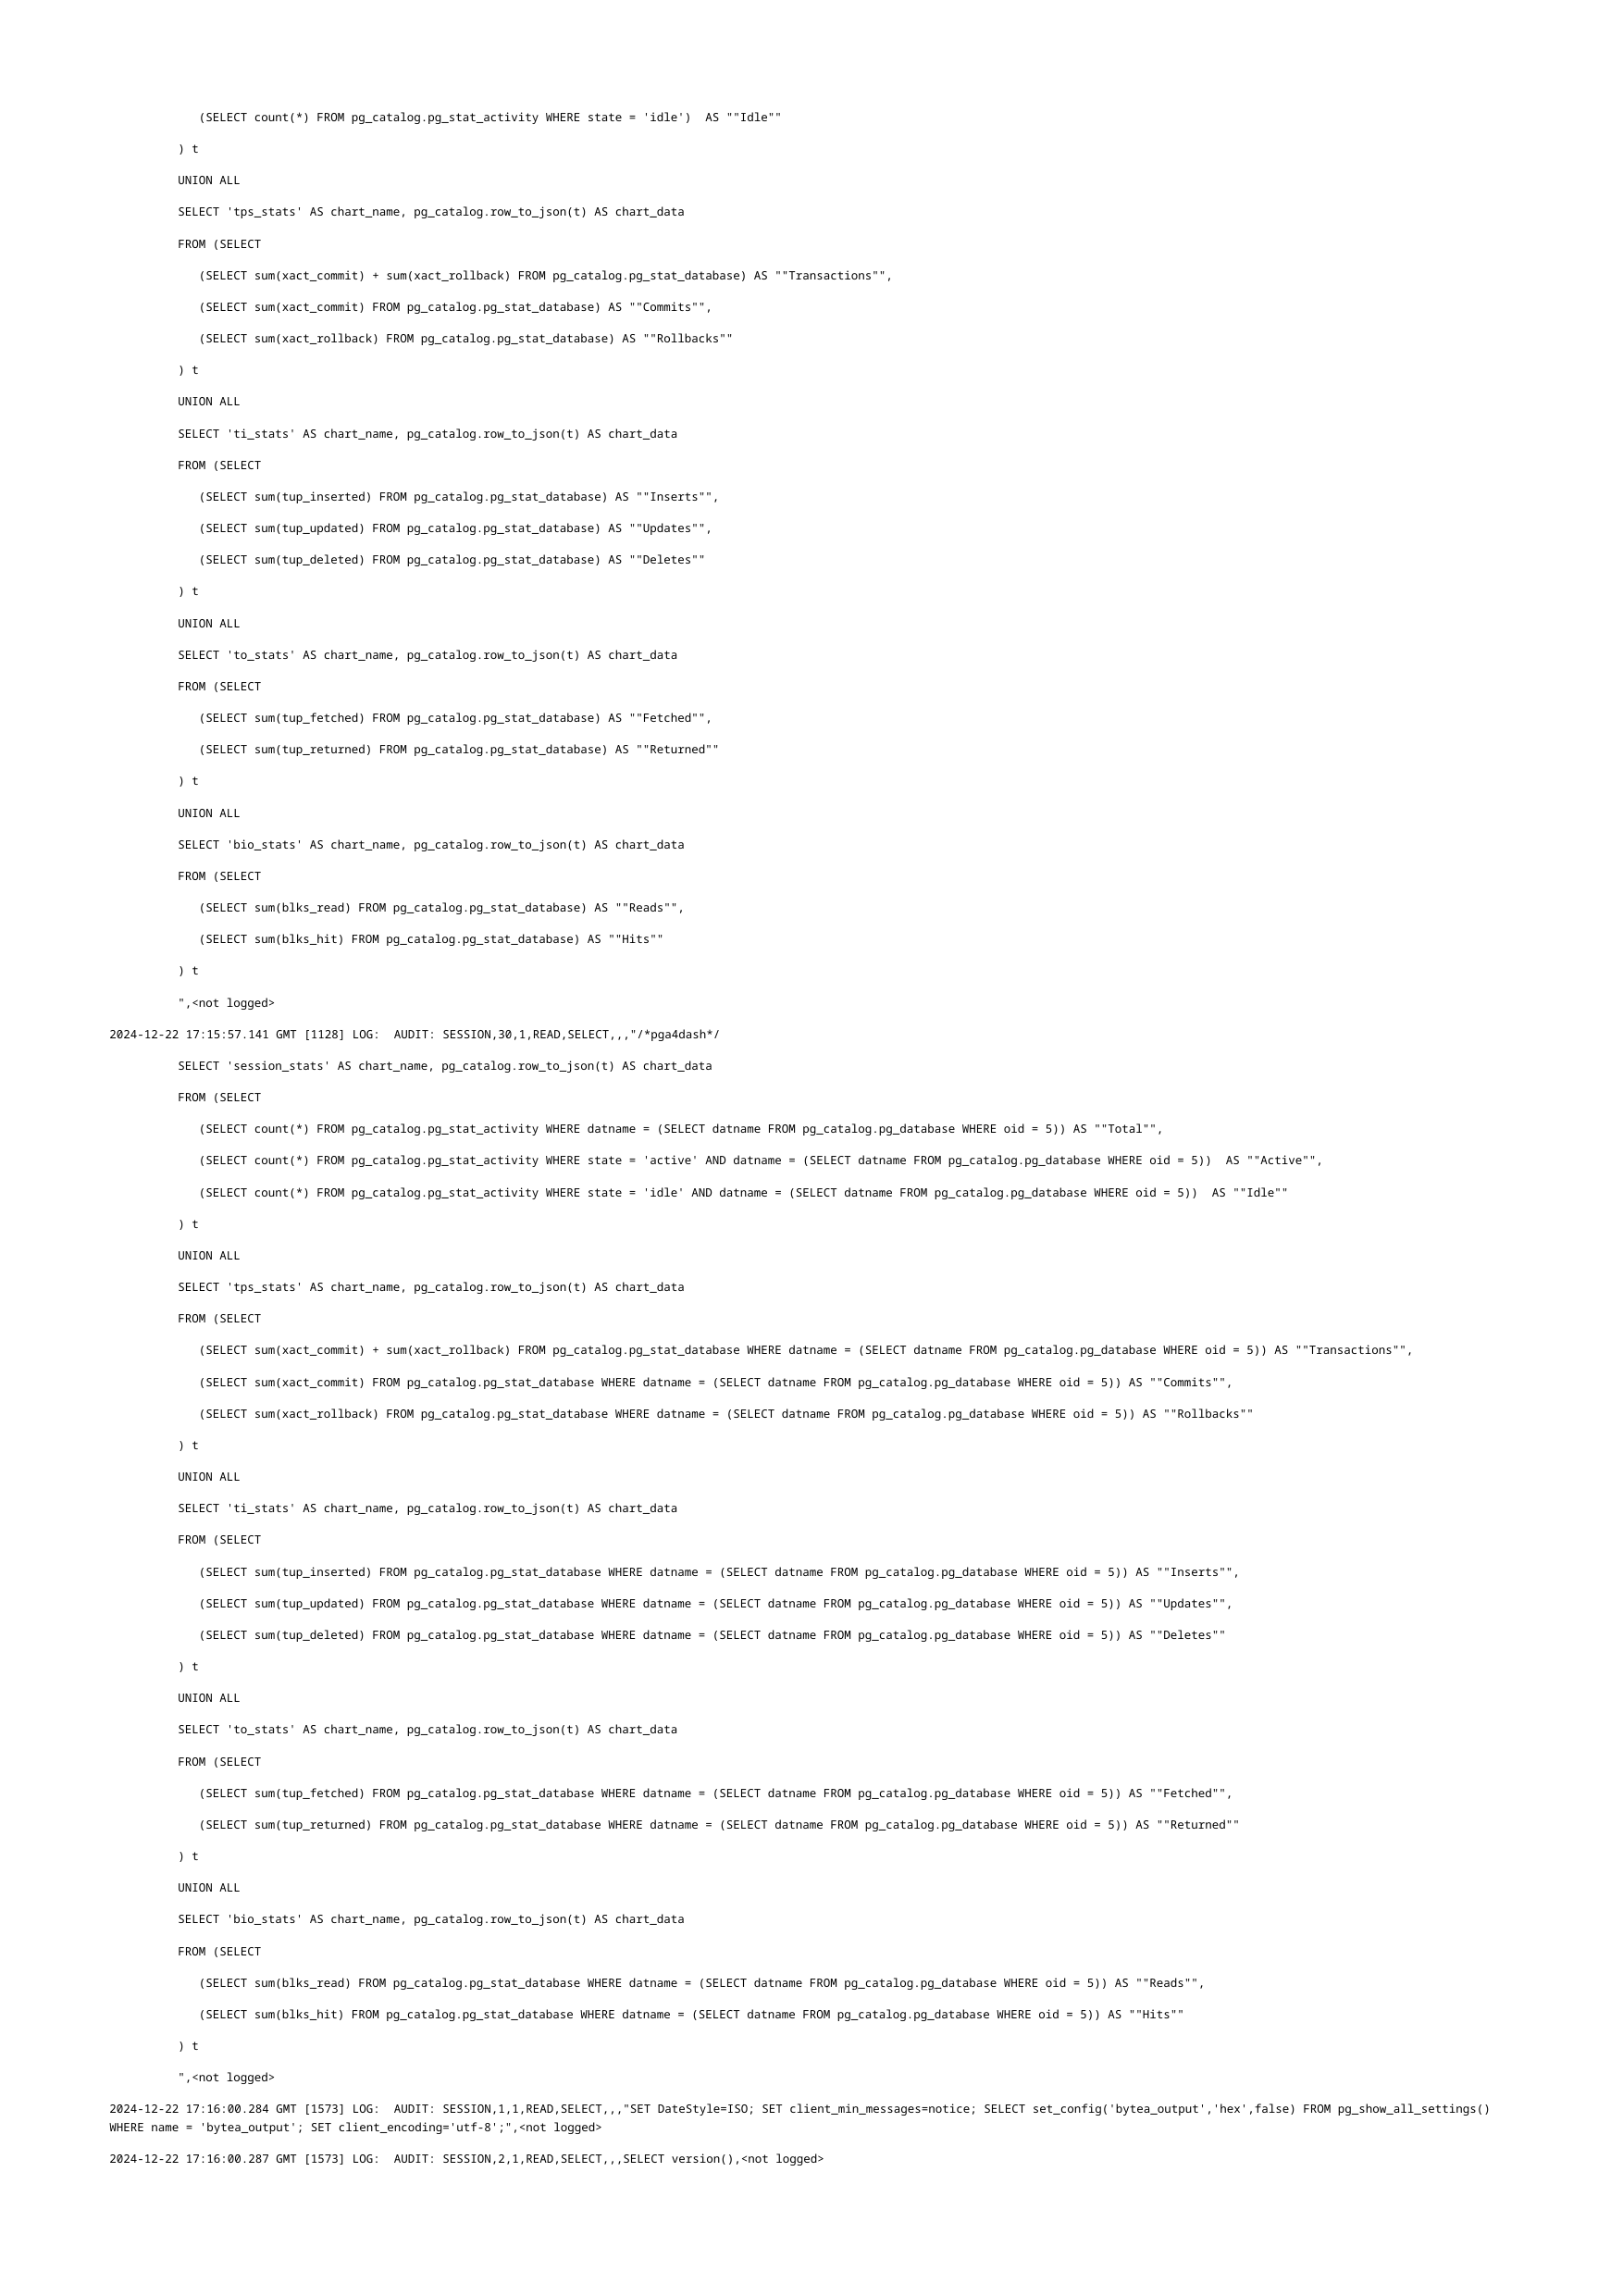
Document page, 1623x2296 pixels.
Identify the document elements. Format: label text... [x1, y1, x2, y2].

text FROM (SELECT [109, 1089, 1514, 1105]
text 2024-12-22 17:15:57.141 GMT [1128] LOG: AUDIT: SESSION,30,1,READ,SELECT,,,"/*pga4dash*/ [109, 1026, 1514, 1042]
text ) t [109, 1848, 1514, 1864]
text FROM (SELECT [109, 236, 1514, 252]
text (SELECT count(*) FROM pg_catalog.pg_stat_activity WHERE state = 'idle' AND datname = (SELECT datname FROM pg_catalog.pg_database WHERE oid = 5)) AS ""Idle"" [109, 1185, 1514, 1200]
text (SELECT sum(tup_fetched) FROM pg_catalog.pg_stat_database WHERE datname = (SELECT datname FROM pg_catalog.pg_database WHERE oid = 5)) AS ""Fetched"", [109, 1785, 1514, 1801]
text FROM (SELECT [109, 868, 1514, 884]
text (SELECT sum(tup_returned) FROM pg_catalog.pg_stat_database) AS ""Returned"" [109, 741, 1514, 757]
text UNION ALL [109, 394, 1514, 410]
text (SELECT sum(xact_commit) FROM pg_catalog.pg_stat_database) AS ""Commits"", [109, 299, 1514, 315]
text (SELECT sum(tup_returned) FROM pg_catalog.pg_stat_database WHERE datname = (SELECT datname FROM pg_catalog.pg_database WHERE oid = 5)) AS ""Returned"" [109, 1817, 1514, 1832]
text (SELECT sum(blks_hit) FROM pg_catalog.pg_stat_database) AS ""Hits"" [109, 931, 1514, 947]
text SELECT 'session_stats' AS chart_name, pg_catalog.row_to_json(t) AS chart_data [109, 1058, 1514, 1074]
text ",<not logged> [109, 2069, 1514, 2085]
text ) t [109, 2038, 1514, 2054]
text SELECT 'to_stats' AS chart_name, pg_catalog.row_to_json(t) AS chart_data [109, 1722, 1514, 1738]
text FROM (SELECT [109, 678, 1514, 694]
text SELECT 'ti_stats' AS chart_name, pg_catalog.row_to_json(t) AS chart_data [109, 1500, 1514, 1516]
text SELECT 'bio_stats' AS chart_name, pg_catalog.row_to_json(t) AS chart_data [109, 1912, 1514, 1928]
text (SELECT sum(xact_rollback) FROM pg_catalog.pg_stat_database WHERE datname = (SELECT datname FROM pg_catalog.pg_database WHERE oid = 5)) AS ""Rollbacks"" [109, 1406, 1514, 1421]
text ) t [109, 963, 1514, 979]
text FROM (SELECT [109, 1943, 1514, 1959]
text (SELECT sum(tup_inserted) FROM pg_catalog.pg_stat_database) AS ""Inserts"", [109, 489, 1514, 504]
text (SELECT sum(xact_rollback) FROM pg_catalog.pg_stat_database) AS ""Rollbacks"" [109, 330, 1514, 346]
text SELECT 'tps_stats' AS chart_name, pg_catalog.row_to_json(t) AS chart_data [109, 205, 1514, 220]
text ) t [109, 1216, 1514, 1232]
text 2024-12-22 17:16:00.287 GMT [1573] LOG: AUDIT: SESSION,2,1,READ,SELECT,,,SELECT version(),<not logged> [109, 2151, 1514, 2166]
text SELECT 'tps_stats' AS chart_name, pg_catalog.row_to_json(t) AS chart_data [109, 1279, 1514, 1295]
text UNION ALL [109, 805, 1514, 821]
text (SELECT sum(xact_commit) FROM pg_catalog.pg_stat_database WHERE datname = (SELECT datname FROM pg_catalog.pg_database WHERE oid = 5)) AS ""Commits"", [109, 1374, 1514, 1390]
text UNION ALL [109, 1469, 1514, 1484]
text ",<not logged> [109, 995, 1514, 1011]
text (SELECT sum(tup_inserted) FROM pg_catalog.pg_stat_database WHERE datname = (SELECT datname FROM pg_catalog.pg_database WHERE oid = 5)) AS ""Inserts"", [109, 1564, 1514, 1580]
text (SELECT count(*) FROM pg_catalog.pg_stat_activity WHERE datname = (SELECT datname FROM pg_catalog.pg_database WHERE oid = 5)) AS ""Total"", [109, 1121, 1514, 1136]
text (SELECT count(*) FROM pg_catalog.pg_stat_activity WHERE state = 'idle') AS ""Idle"" [109, 109, 1514, 125]
text (SELECT sum(xact_commit) + sum(xact_rollback) FROM pg_catalog.pg_stat_database WHERE datname = (SELECT datname FROM pg_catalog.pg_database WHERE oid = 5)) AS ""Transactions"", [109, 1343, 1514, 1359]
text ) t [109, 584, 1514, 600]
text 2024-12-22 17:16:00.284 GMT [1573] LOG: AUDIT: SESSION,1,1,READ,SELECT,,,"SET DateStyle=ISO; SET client_min_messages=notice; SELECT set_config('bytea_output','hex',false) FROM pg_show_all_settings() WHERE name = 'bytea_output'; SET client_encoding='utf-8';",<not logged> [109, 2102, 1514, 2135]
text (SELECT sum(tup_deleted) FROM pg_catalog.pg_stat_database WHERE datname = (SELECT datname FROM pg_catalog.pg_database WHERE oid = 5)) AS ""Deletes"" [109, 1627, 1514, 1643]
text ) t [109, 362, 1514, 378]
text UNION ALL [109, 615, 1514, 631]
text UNION ALL [109, 1690, 1514, 1706]
text (SELECT count(*) FROM pg_catalog.pg_stat_activity WHERE state = 'active' AND datname = (SELECT datname FROM pg_catalog.pg_database WHERE oid = 5)) AS ""Active"", [109, 1153, 1514, 1169]
text SELECT 'ti_stats' AS chart_name, pg_catalog.row_to_json(t) AS chart_data [109, 426, 1514, 441]
text (SELECT sum(blks_hit) FROM pg_catalog.pg_stat_database WHERE datname = (SELECT datname FROM pg_catalog.pg_database WHERE oid = 5)) AS ""Hits"" [109, 2006, 1514, 2022]
text (SELECT sum(tup_fetched) FROM pg_catalog.pg_stat_database) AS ""Fetched"", [109, 710, 1514, 726]
text FROM (SELECT [109, 457, 1514, 473]
text FROM (SELECT [109, 1754, 1514, 1769]
text (SELECT sum(tup_updated) FROM pg_catalog.pg_stat_database) AS ""Updates"", [109, 520, 1514, 536]
text (SELECT sum(blks_read) FROM pg_catalog.pg_stat_database WHERE datname = (SELECT datname FROM pg_catalog.pg_database WHERE oid = 5)) AS ""Reads"", [109, 1975, 1514, 1991]
text ) t [109, 1658, 1514, 1674]
text FROM (SELECT [109, 1310, 1514, 1326]
text UNION ALL [109, 1247, 1514, 1263]
text (SELECT sum(tup_updated) FROM pg_catalog.pg_stat_database WHERE datname = (SELECT datname FROM pg_catalog.pg_database WHERE oid = 5)) AS ""Updates"", [109, 1595, 1514, 1611]
text ) t [109, 774, 1514, 789]
text ) t [109, 1437, 1514, 1453]
text (SELECT sum(tup_deleted) FROM pg_catalog.pg_stat_database) AS ""Deletes"" [109, 552, 1514, 567]
text UNION ALL [109, 1880, 1514, 1895]
text ) t [109, 141, 1514, 156]
text SELECT 'to_stats' AS chart_name, pg_catalog.row_to_json(t) AS chart_data [109, 647, 1514, 663]
text FROM (SELECT [109, 1533, 1514, 1548]
text UNION ALL [109, 172, 1514, 188]
text (SELECT sum(blks_read) FROM pg_catalog.pg_stat_database) AS ""Reads"", [109, 900, 1514, 915]
text (SELECT sum(xact_commit) + sum(xact_rollback) FROM pg_catalog.pg_stat_database) AS ""Transactions"", [109, 267, 1514, 283]
text SELECT 'bio_stats' AS chart_name, pg_catalog.row_to_json(t) AS chart_data [109, 837, 1514, 852]
